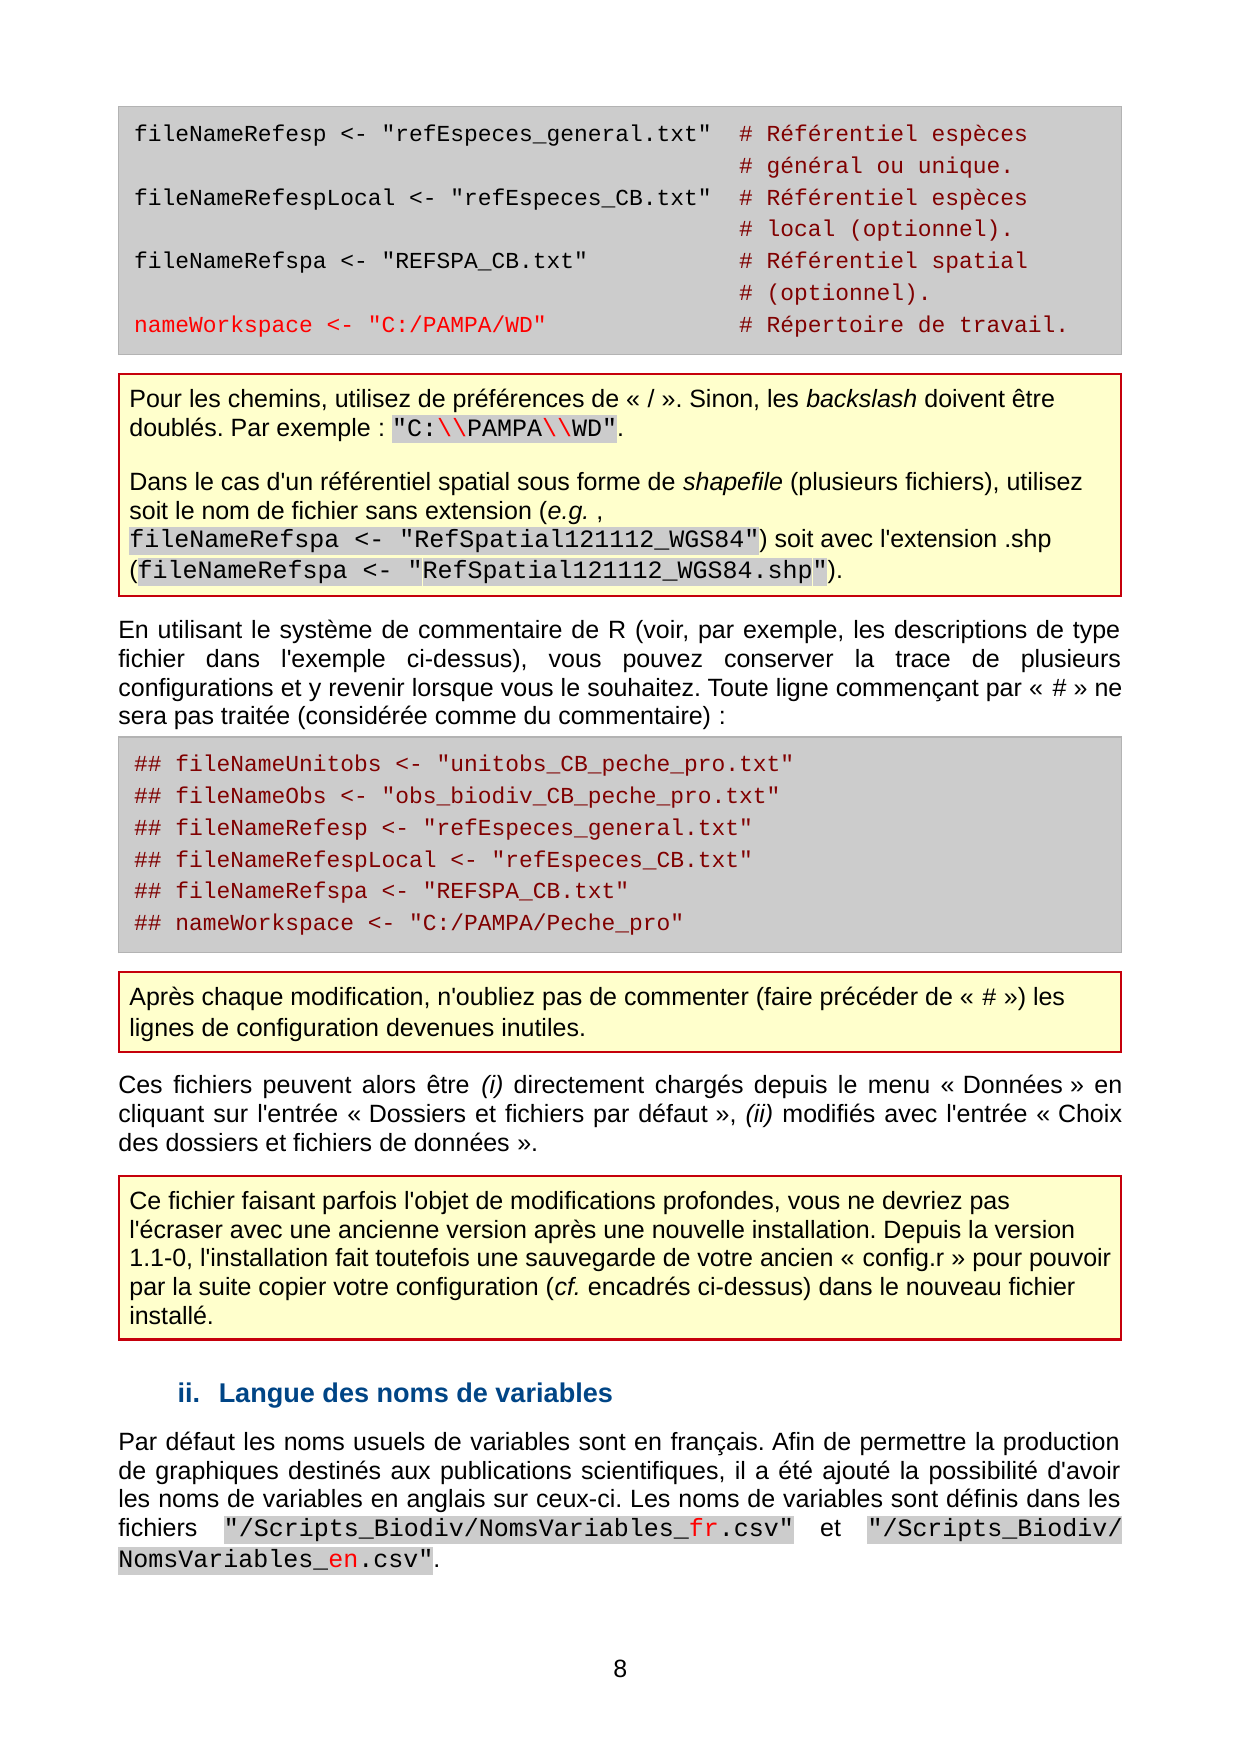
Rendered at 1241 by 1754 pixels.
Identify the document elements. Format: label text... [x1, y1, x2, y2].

text ## fileNameUnitobs <- "unitobs_CB_peche_pro.txt" [119, 738, 1121, 768]
text ## fileNameRefspa <- "REFSPA_CB.txt" [119, 864, 1121, 896]
subtitle Langue des noms de variables [177, 1377, 1122, 1408]
text Ces fichiers peuvent alors être (i) directement chargés depuis le menu « Données » en cliquant sur l'entrée « Dossiers et fichiers par défaut », (ii) modifiés avec l'entrée « Choix des dossiers et fichiers de données ». [118, 1070, 1122, 1157]
text # (optionnel). [119, 266, 1121, 297]
text ## nameWorkspace <- "C:/PAMPA/Peche_pro" [119, 896, 1121, 952]
text nameWorkspace <- "C:/PAMPA/WD" # Répertoire de travail. [119, 297, 1121, 354]
text Après chaque modification, n'oubliez pas de commenter (faire précéder de « # ») les lignes de configuration devenues inutiles. [120, 973, 1120, 1051]
text fileNameRefesp <- "refEspeces_general.txt" # Référentiel espèces [119, 107, 1121, 138]
text ## fileNameRefesp <- "refEspeces_general.txt" [119, 800, 1121, 832]
text Par défaut les noms usuels de variables sont en français. Afin de permettre la production de graphiques destinés aux publications scientifiques, il a été ajouté la possibilité d'avoir les noms de variables en anglais sur ceux-ci. Les noms de variables sont définis dans les fichiers "/Scripts_Biodiv/NomsVariables_fr.csv" et "/Scripts_Biodiv/ NomsVariables_en.csv". [118, 1427, 1122, 1575]
text ## fileNameRefespLocal <- "refEspeces_CB.txt" [119, 832, 1121, 864]
text fileNameRefespLocal <- "refEspeces_CB.txt" # Référentiel espèces [119, 170, 1121, 202]
text # local (optionnel). [119, 202, 1121, 234]
text Dans le cas d'un référentiel spatial sous forme de shapefile (plusieurs fichiers), utilisez soit le nom de fichier sans extension (e.g. , fileNameRefspa <- "RefSpatial121112_WGS84") soit avec l'extension .shp (fileNameRefspa <- "RefSpatial121112_WGS84.shp"). [120, 456, 1120, 595]
text Pour les chemins, utilisez de préférences de « / ». Sinon, les backslash doivent être doublés. Par exemple : "C:\\PAMPA\\WD". [120, 375, 1120, 443]
text fileNameRefspa <- "REFSPA_CB.txt" # Référentiel spatial [119, 234, 1121, 266]
text Ce fichier faisant parfois l'objet de modifications profondes, vous ne devriez pas l'écraser avec une ancienne version après une nouvelle installation. Depuis la version 1.1-0, l'installation fait toutefois une sauvegarde de votre ancien « config.r » pour pouvoir par la suite copier votre configuration (cf. encadrés ci-dessus) dans le nouveau fichier installé. [120, 1177, 1120, 1338]
text # général ou unique. [119, 138, 1121, 170]
text En utilisant le système de commentaire de R (voir, par exemple, les descriptions de type fichier dans l'exemple ci-dessus), vous pouvez conserver la trace de plusieurs configurations et y revenir lorsque vous le souhaitez. Toute ligne commençant par « # » ne sera pas traitée (considérée comme du commentaire) : [118, 615, 1122, 730]
text ## fileNameObs <- "obs_biodiv_CB_peche_pro.txt" [119, 768, 1121, 800]
